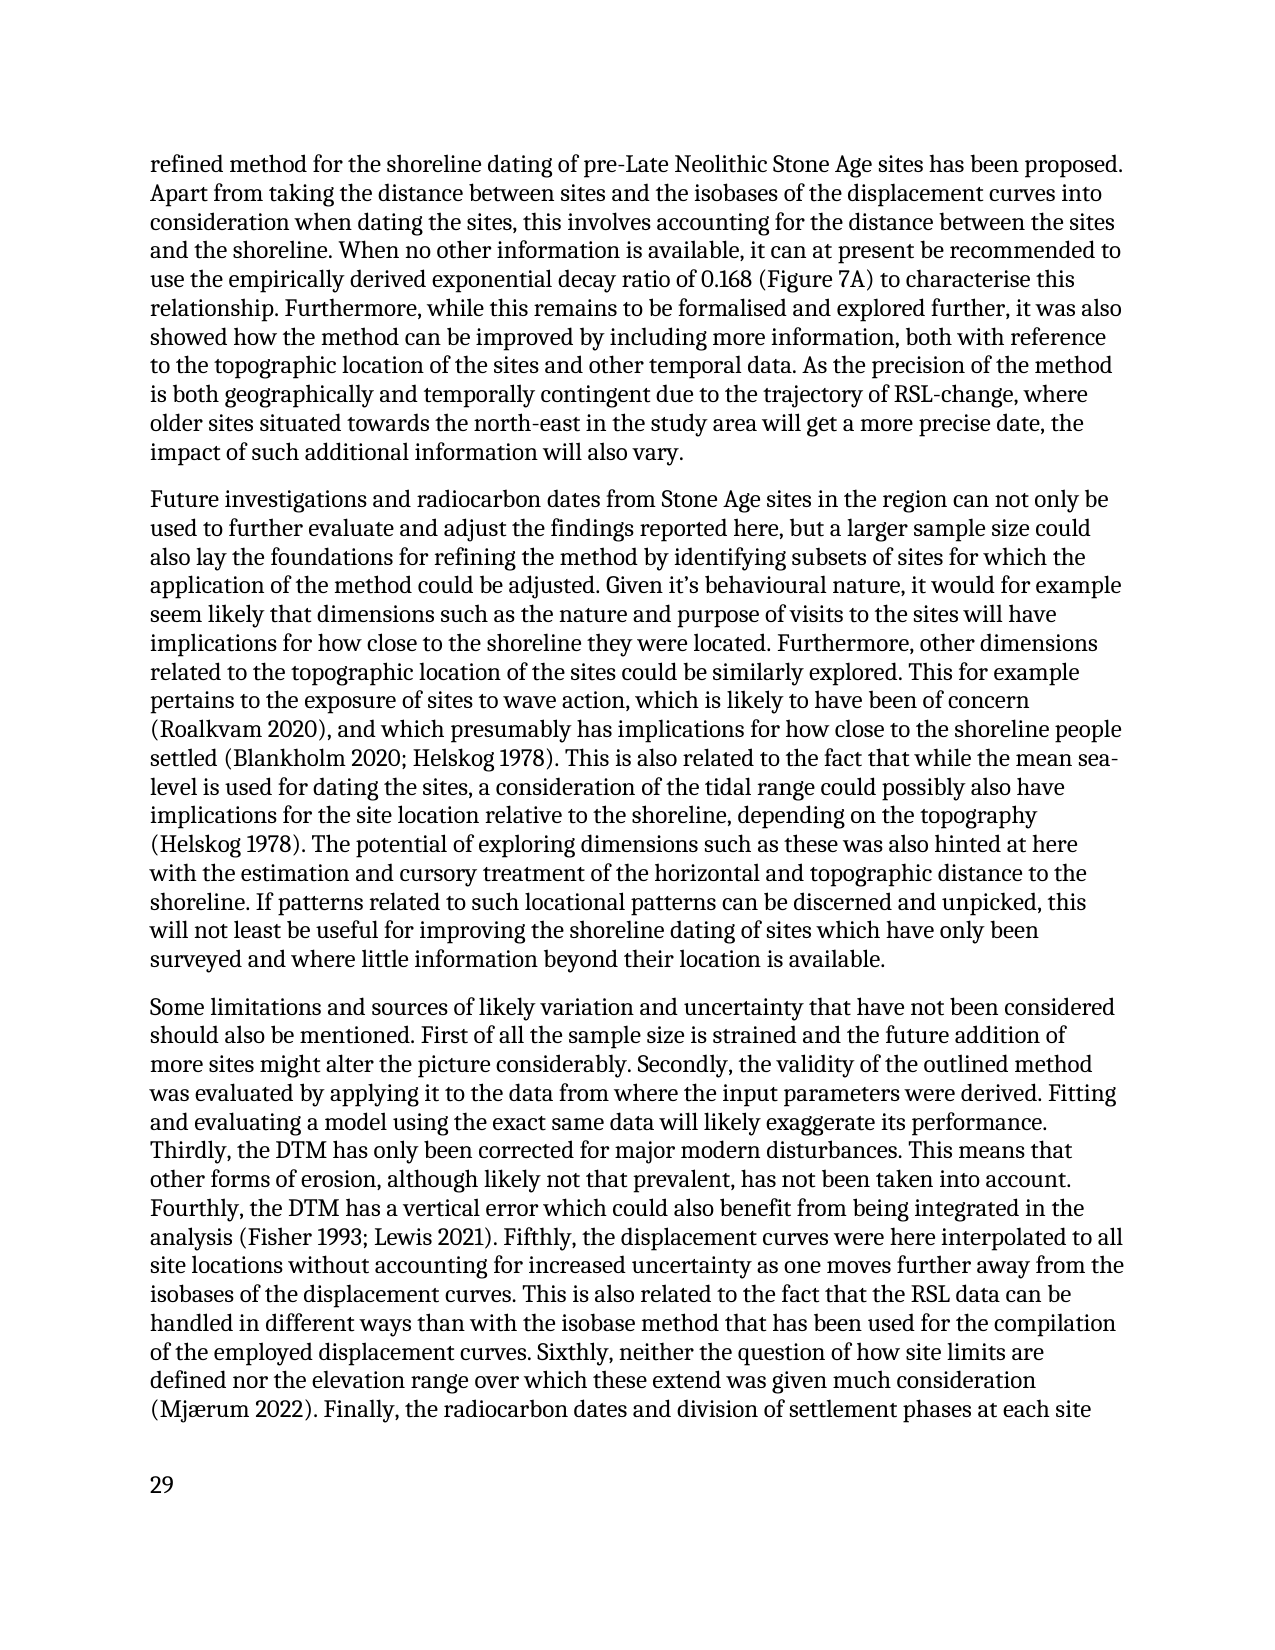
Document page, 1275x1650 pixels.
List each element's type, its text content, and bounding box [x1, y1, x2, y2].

text refined method for the shoreline dating of pre-Late Neolithic Stone Age sites has been proposed. Apart from taking the distance between sites and the isobases of the displacement curves into consideration when dating the sites, this involves accounting for the distance between the sites and the shoreline. When no other information is available, it can at present be recommended to use the empirically derived exponential decay ratio of 0.168 (Figure 7A) to characterise this relationship. Furthermore, while this remains to be formalised and explored further, it was also showed how the method can be improved by including more information, both with reference to the topographic location of the sites and other temporal data. As the precision of the method is both geographically and temporally contingent due to the trajectory of RSL-change, where older sites situated towards the north-east in the study area will get a more precise date, the impact of such additional information will also vary. [150, 150, 1125, 466]
text Future investigations and radiocarbon dates from Stone Age sites in the region can not only be used to further evaluate and adjust the findings reported here, but a larger sample size could also lay the foundations for refining the method by identifying subsets of sites for which the application of the method could be adjusted. Given it’s behavioural nature, it would for example seem likely that dimensions such as the nature and purpose of visits to the sites will have implications for how close to the shoreline they were located. Furthermore, other dimensions related to the topographic location of the sites could be similarly explored. This for example pertains to the exposure of sites to wave action, which is likely to have been of concern (Roalkvam 2020), and which presumably has implications for how close to the shoreline people settled (Blankholm 2020; Helskog 1978). This is also related to the fact that while the mean sea-level is used for dating the sites, a consideration of the tidal range could possibly also have implications for the site location relative to the shoreline, depending on the topography (Helskog 1978). The potential of exploring dimensions such as these was also hinted at here with the estimation and cursory treatment of the horizontal and topographic distance to the shoreline. If patterns related to such locational patterns can be discerned and unpicked, this will not least be useful for improving the shoreline dating of sites which have only been surveyed and where little information beyond their location is available. [150, 485, 1125, 974]
text Some limitations and sources of likely variation and uncertainty that have not been considered should also be mentioned. First of all the sample size is strained and the future addition of more sites might alter the picture considerably. Secondly, the validity of the outlined method was evaluated by applying it to the data from where the input parameters were derived. Fitting and evaluating a model using the exact same data will likely exaggerate its performance. Thirdly, the DTM has only been corrected for major modern disturbances. This means that other forms of erosion, although likely not that prevalent, has not been taken into account. Fourthly, the DTM has a vertical error which could also benefit from being integrated in the analysis (Fisher 1993; Lewis 2021). Fifthly, the displacement curves were here interpolated to all site locations without accounting for increased uncertainty as one moves further away from the isobases of the displacement curves. This is also related to the fact that the RSL data can be handled in different ways than with the isobase method that has been used for the compilation of the employed displacement curves. Sixthly, neither the question of how site limits are defined nor the elevation range over which these extend was given much consideration (Mjærum 2022). Finally, the radiocarbon dates and division of settlement phases at each site [150, 992, 1125, 1424]
